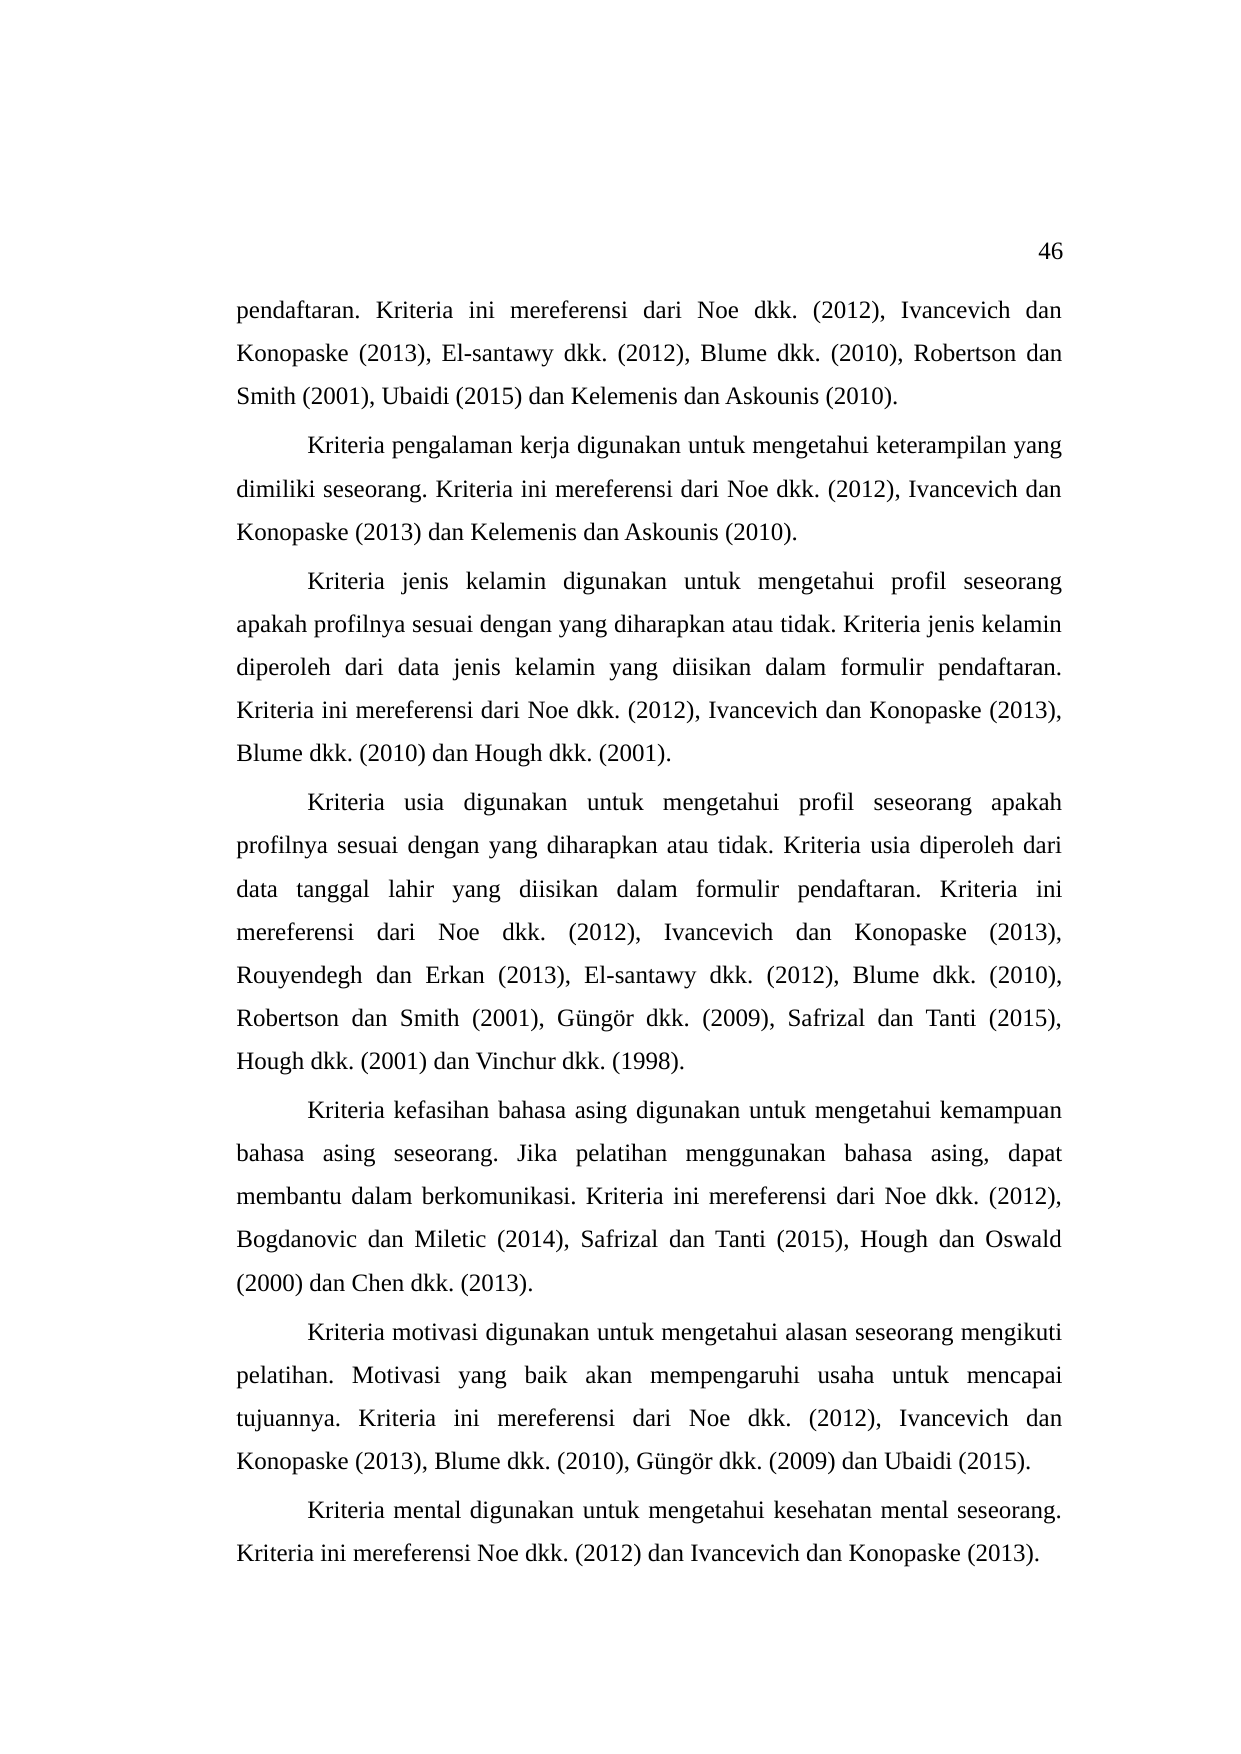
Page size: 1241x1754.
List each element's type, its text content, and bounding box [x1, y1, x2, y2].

text Kriteria motivasi digunakan untuk mengetahui alasan seseorang mengikuti pelatihan. Motivasi yang baik akan mempengaruhi usaha untuk mencapai tujuannya. Kriteria ini mereferensi dari Noe dkk. (2012), Ivancevich dan Konopaske (2013), Blume dkk. (2010), Güngör dkk. (2009) dan Ubaidi (2015). [236, 1317, 1063, 1475]
text Kriteria mental digunakan untuk mengetahui kesehatan mental seseorang. Kriteria ini mereferensi Noe dkk. (2012) dan Ivancevich dan Konopaske (2013). [236, 1495, 1063, 1567]
text Kriteria jenis kelamin digunakan untuk mengetahui profil seseorang apakah profilnya sesuai dengan yang diharapkan atau tidak. Kriteria jenis kelamin diperoleh dari data jenis kelamin yang diisikan dalam formulir pendaftaran. Kriteria ini mereferensi dari Noe dkk. (2012), Ivancevich dan Konopaske (2013), Blume dkk. (2010) dan Hough dkk. (2001). [236, 566, 1063, 767]
text Kriteria pengalaman kerja digunakan untuk mengetahui keterampilan yang dimiliki seseorang. Kriteria ini mereferensi dari Noe dkk. (2012), Ivancevich dan Konopaske (2013) dan Kelemenis dan Askounis (2010). [236, 431, 1063, 546]
text Kriteria kefasihan bahasa asing digunakan untuk mengetahui kemampuan bahasa asing seseorang. Jika pelatihan menggunakan bahasa asing, dapat membantu dalam berkomunikasi. Kriteria ini mereferensi dari Noe dkk. (2012), Bogdanovic dan Miletic (2014), Safrizal dan Tanti (2015), Hough dan Oswald (2000) dan Chen dkk. (2013). [236, 1095, 1063, 1296]
text Kriteria usia digunakan untuk mengetahui profil seseorang apakah profilnya sesuai dengan yang diharapkan atau tidak. Kriteria usia diperoleh dari data tanggal lahir yang diisikan dalam formulir pendaftaran. Kriteria ini mereferensi dari Noe dkk. (2012), Ivancevich dan Konopaske (2013), Rouyendegh dan Erkan (2013), El-santawy dkk. (2012), Blume dkk. (2010), Robertson dan Smith (2001), Güngör dkk. (2009), Safrizal dan Tanti (2015), Hough dkk. (2001) dan Vinchur dkk. (1998). [236, 787, 1063, 1075]
text pendaftaran. Kriteria ini mereferensi dari Noe dkk. (2012), Ivancevich dan Konopaske (2013), El-santawy dkk. (2012), Blume dkk. (2010), Robertson dan Smith (2001), Ubaidi (2015) dan Kelemenis dan Askounis (2010). [236, 295, 1063, 410]
